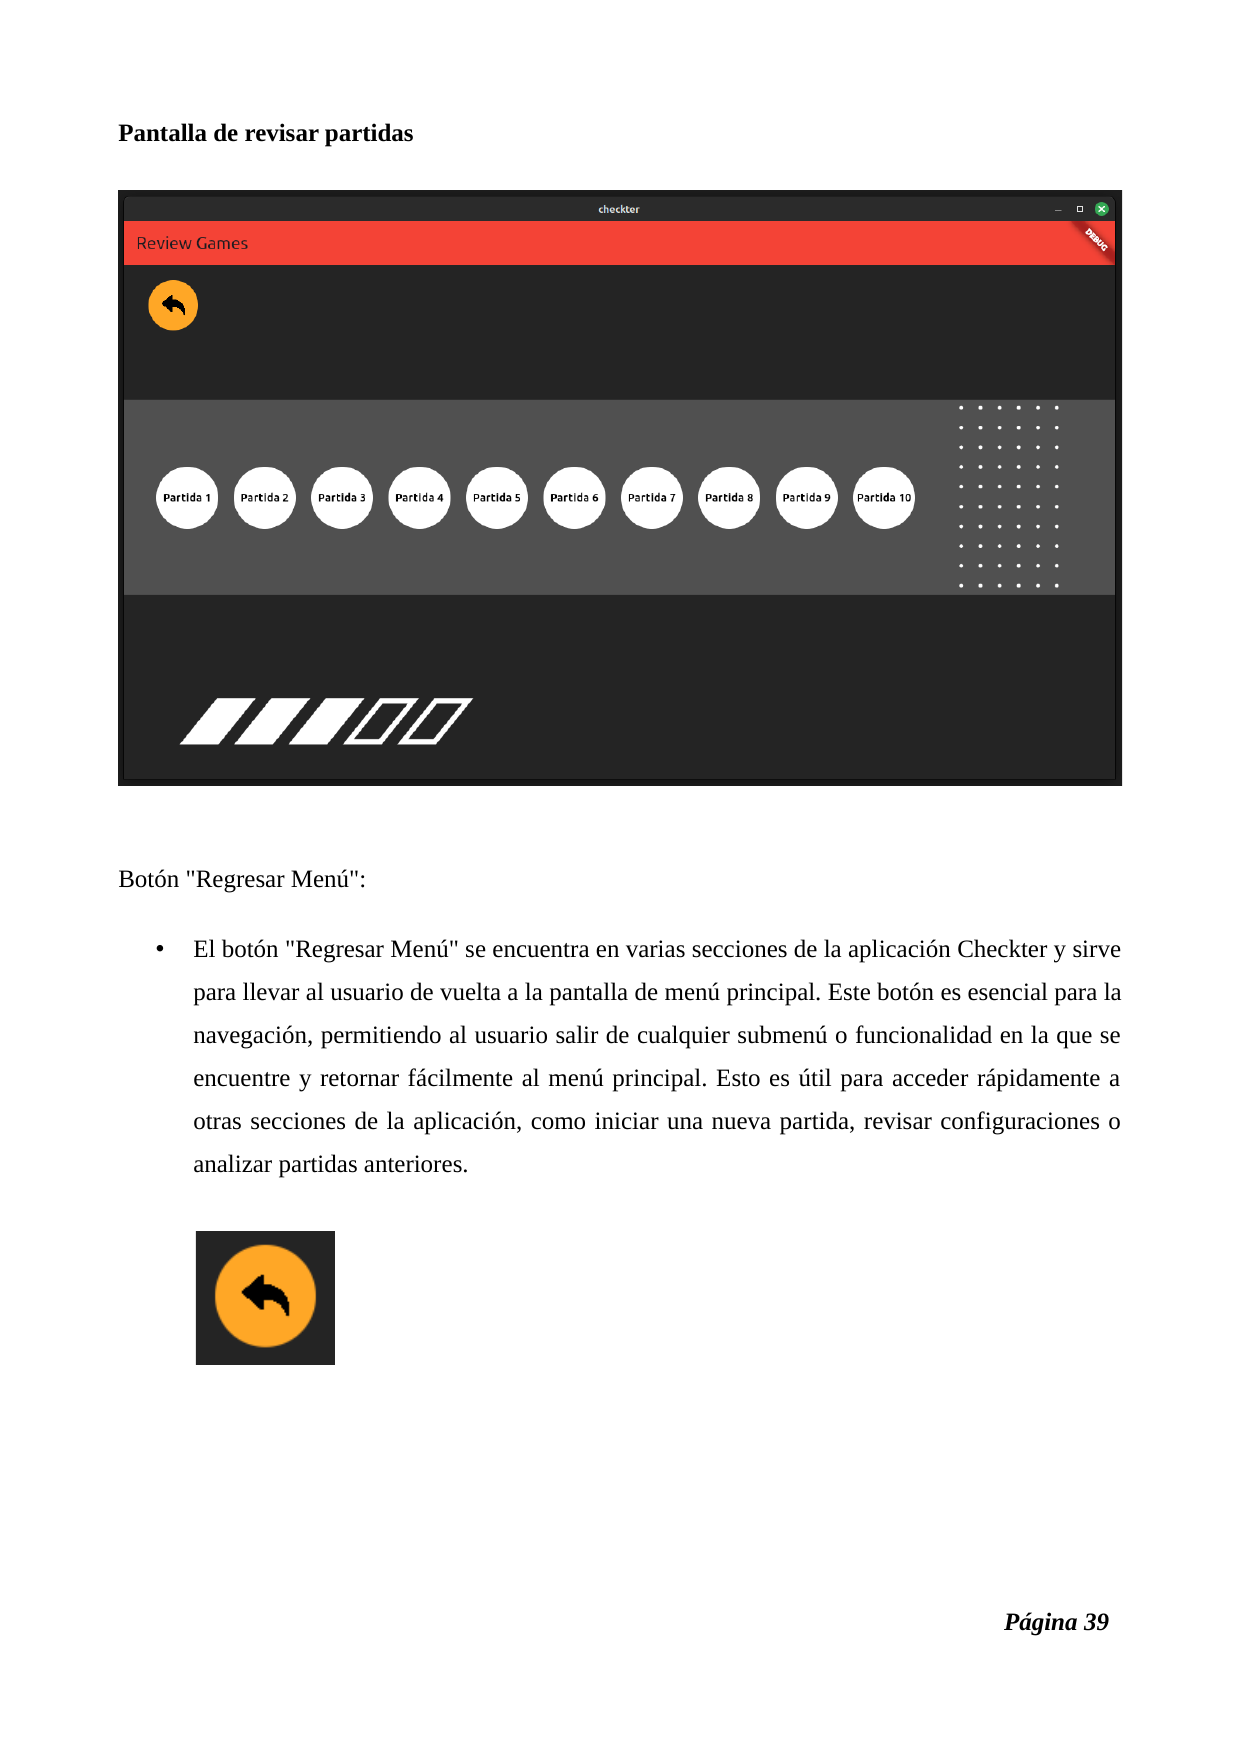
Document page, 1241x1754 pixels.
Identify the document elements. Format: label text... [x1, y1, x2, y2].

picture [118, 190, 1123, 786]
list El botón "Regresar Menú" se encuentra en varias secciones de la aplicación Checkter y sirve para llevar al usuario de vuelta a la pantalla de menú principal. Este botón es esencial para la navegación, permitiendo al usuario salir de cualquier submenú o funcionalidad en la que se encuentre y retornar fácilmente al menú principal. Esto es útil para acceder rápidamente a otras secciones de la aplicación, como iniciar una nueva partida, revisar configuraciones o analizar partidas anteriores. [156, 934, 1122, 1178]
text Botón "Regresar Menú": [118, 864, 1122, 893]
text Pantalla de revisar partidas [118, 118, 1122, 147]
picture [195, 1231, 335, 1365]
